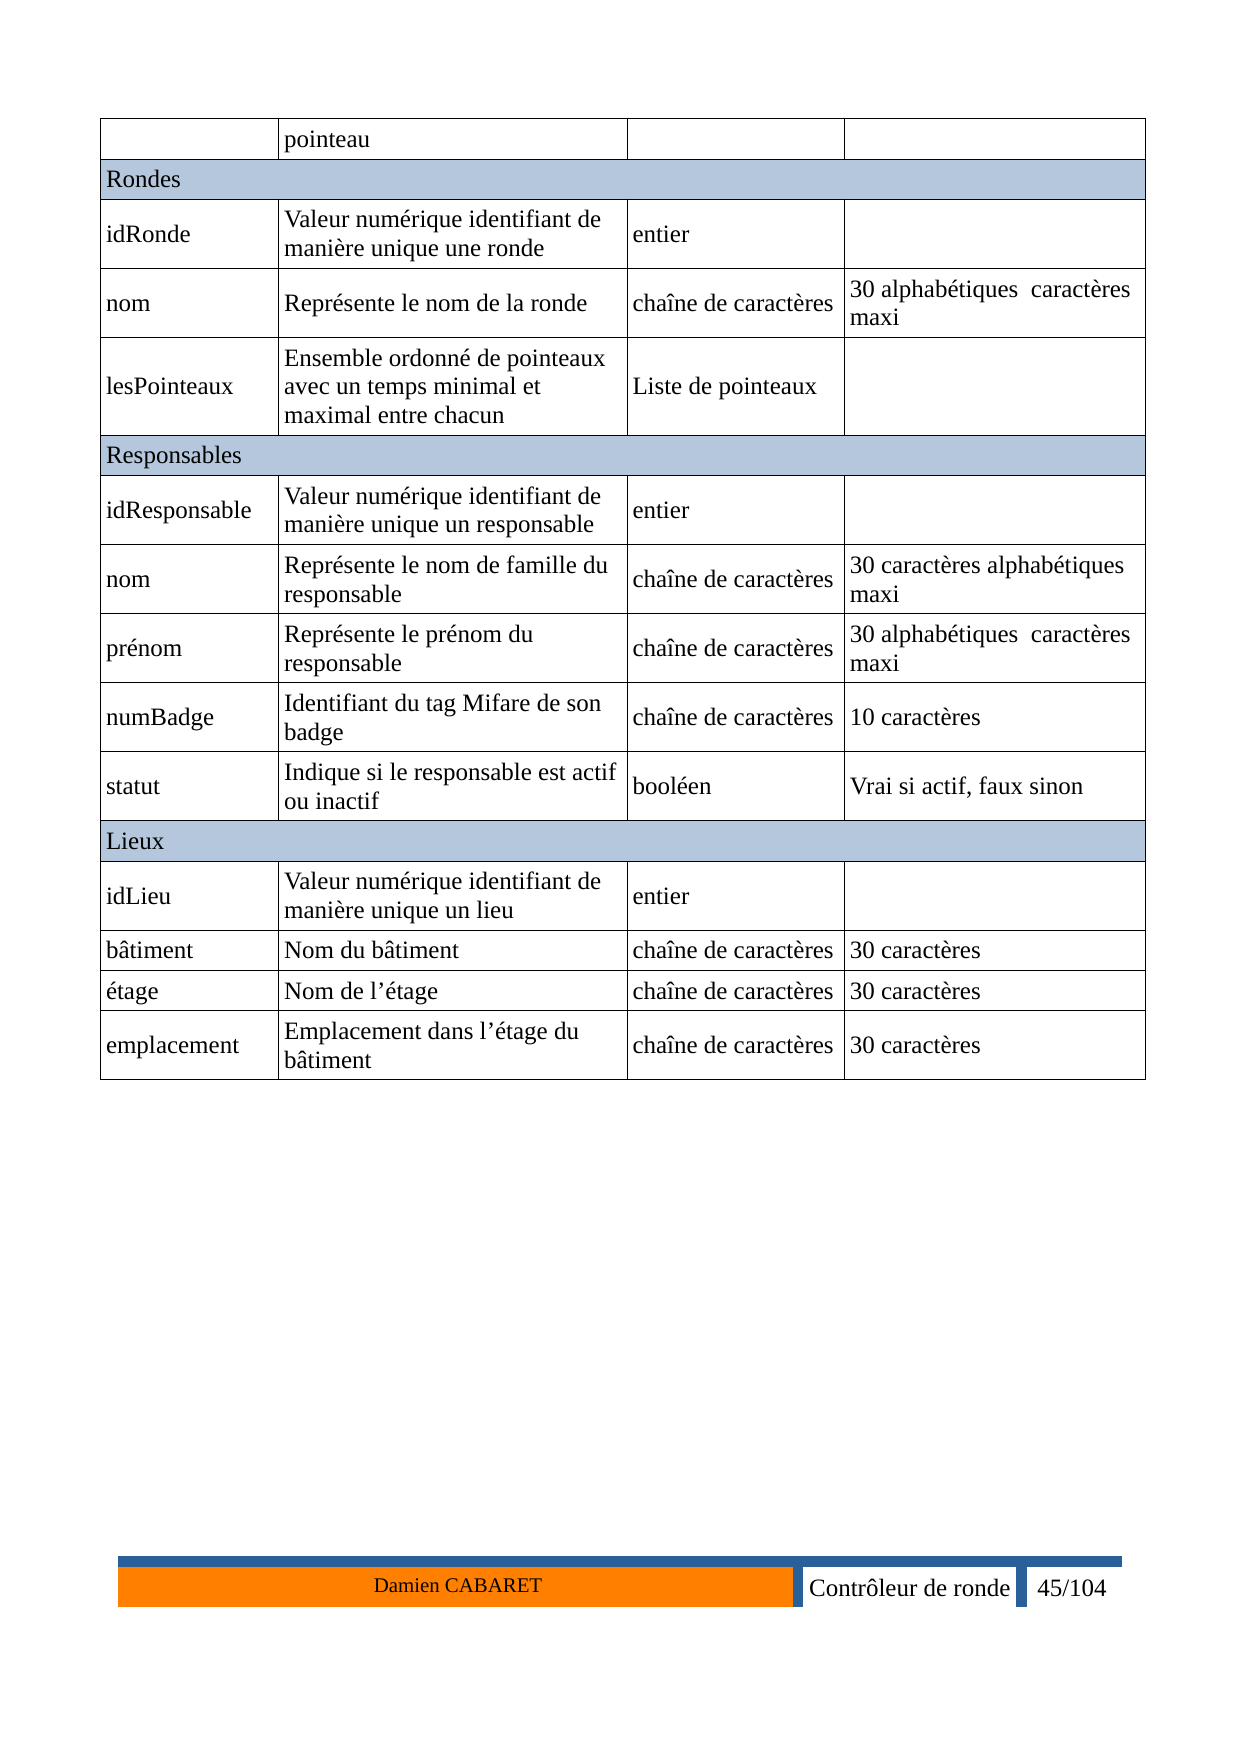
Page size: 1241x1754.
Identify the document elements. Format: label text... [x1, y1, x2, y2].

table_cell Indique si le responsable est actif ou inactif [279, 752, 627, 820]
table_cell statut [101, 752, 278, 820]
table_cell entier [628, 200, 844, 268]
table_cell chaîne de caractères [628, 1011, 844, 1079]
table_cell numBadge [101, 683, 278, 751]
table_cell 30 caractères [845, 1011, 1145, 1079]
table_cell [845, 338, 1145, 435]
table_cell idLieu [101, 862, 278, 930]
table_cell étage [101, 971, 278, 1010]
table_cell prénom [101, 614, 278, 682]
table_cell Valeur numérique identifiant de manière unique un lieu [279, 862, 627, 930]
table_cell chaîne de caractères [628, 269, 844, 337]
table_cell 30 caractères [845, 931, 1145, 970]
table_cell 10 caractères [845, 683, 1145, 751]
table_cell chaîne de caractères [628, 971, 844, 1010]
table_cell Liste de pointeaux [628, 338, 844, 435]
table_cell [845, 476, 1145, 544]
table_cell [845, 862, 1145, 930]
table_cell Nom de l’étage [279, 971, 627, 1010]
table_cell Emplacement dans l’étage du bâtiment [279, 1011, 627, 1079]
table_cell entier [628, 862, 844, 930]
table_cell chaîne de caractères [628, 545, 844, 613]
table_cell 30 alphabétiques caractères maxi [845, 269, 1145, 337]
table_cell booléen [628, 752, 844, 820]
table_cell Valeur numérique identifiant de manière unique une ronde [279, 200, 627, 268]
table_cell Valeur numérique identifiant de manière unique un responsable [279, 476, 627, 544]
table_cell idRonde [101, 200, 278, 268]
table_cell 30 caractères alphabétiques maxi [845, 545, 1145, 613]
table_cell pointeau [279, 119, 627, 158]
table_cell chaîne de caractères [628, 683, 844, 751]
table_cell [101, 119, 278, 158]
table_cell [845, 119, 1145, 158]
table_cell 30 caractères [845, 971, 1145, 1010]
table_cell Vrai si actif, faux sinon [845, 752, 1145, 820]
table_cell Nom du bâtiment [279, 931, 627, 970]
table_cell lesPointeaux [101, 338, 278, 435]
table_cell entier [628, 476, 844, 544]
table_cell 30 alphabétiques caractères maxi [845, 614, 1145, 682]
table_cell idResponsable [101, 476, 278, 544]
table_cell bâtiment [101, 931, 278, 970]
table_cell nom [101, 545, 278, 613]
table_cell Rondes [101, 160, 1145, 199]
table_cell Lieux [101, 821, 1145, 861]
table_cell Représente le nom de famille du responsable [279, 545, 627, 613]
table_cell Identifiant du tag Mifare de son badge [279, 683, 627, 751]
table_cell chaîne de caractères [628, 931, 844, 970]
table_cell emplacement [101, 1011, 278, 1079]
table_cell [628, 119, 844, 158]
table_cell Représente le nom de la ronde [279, 269, 627, 337]
table_cell [845, 200, 1145, 268]
table_cell chaîne de caractères [628, 614, 844, 682]
table_cell Représente le prénom du responsable [279, 614, 627, 682]
table_cell Responsables [101, 436, 1145, 475]
table_cell nom [101, 269, 278, 337]
table_cell Ensemble ordonné de pointeaux avec un temps minimal et maximal entre chacun [279, 338, 627, 435]
